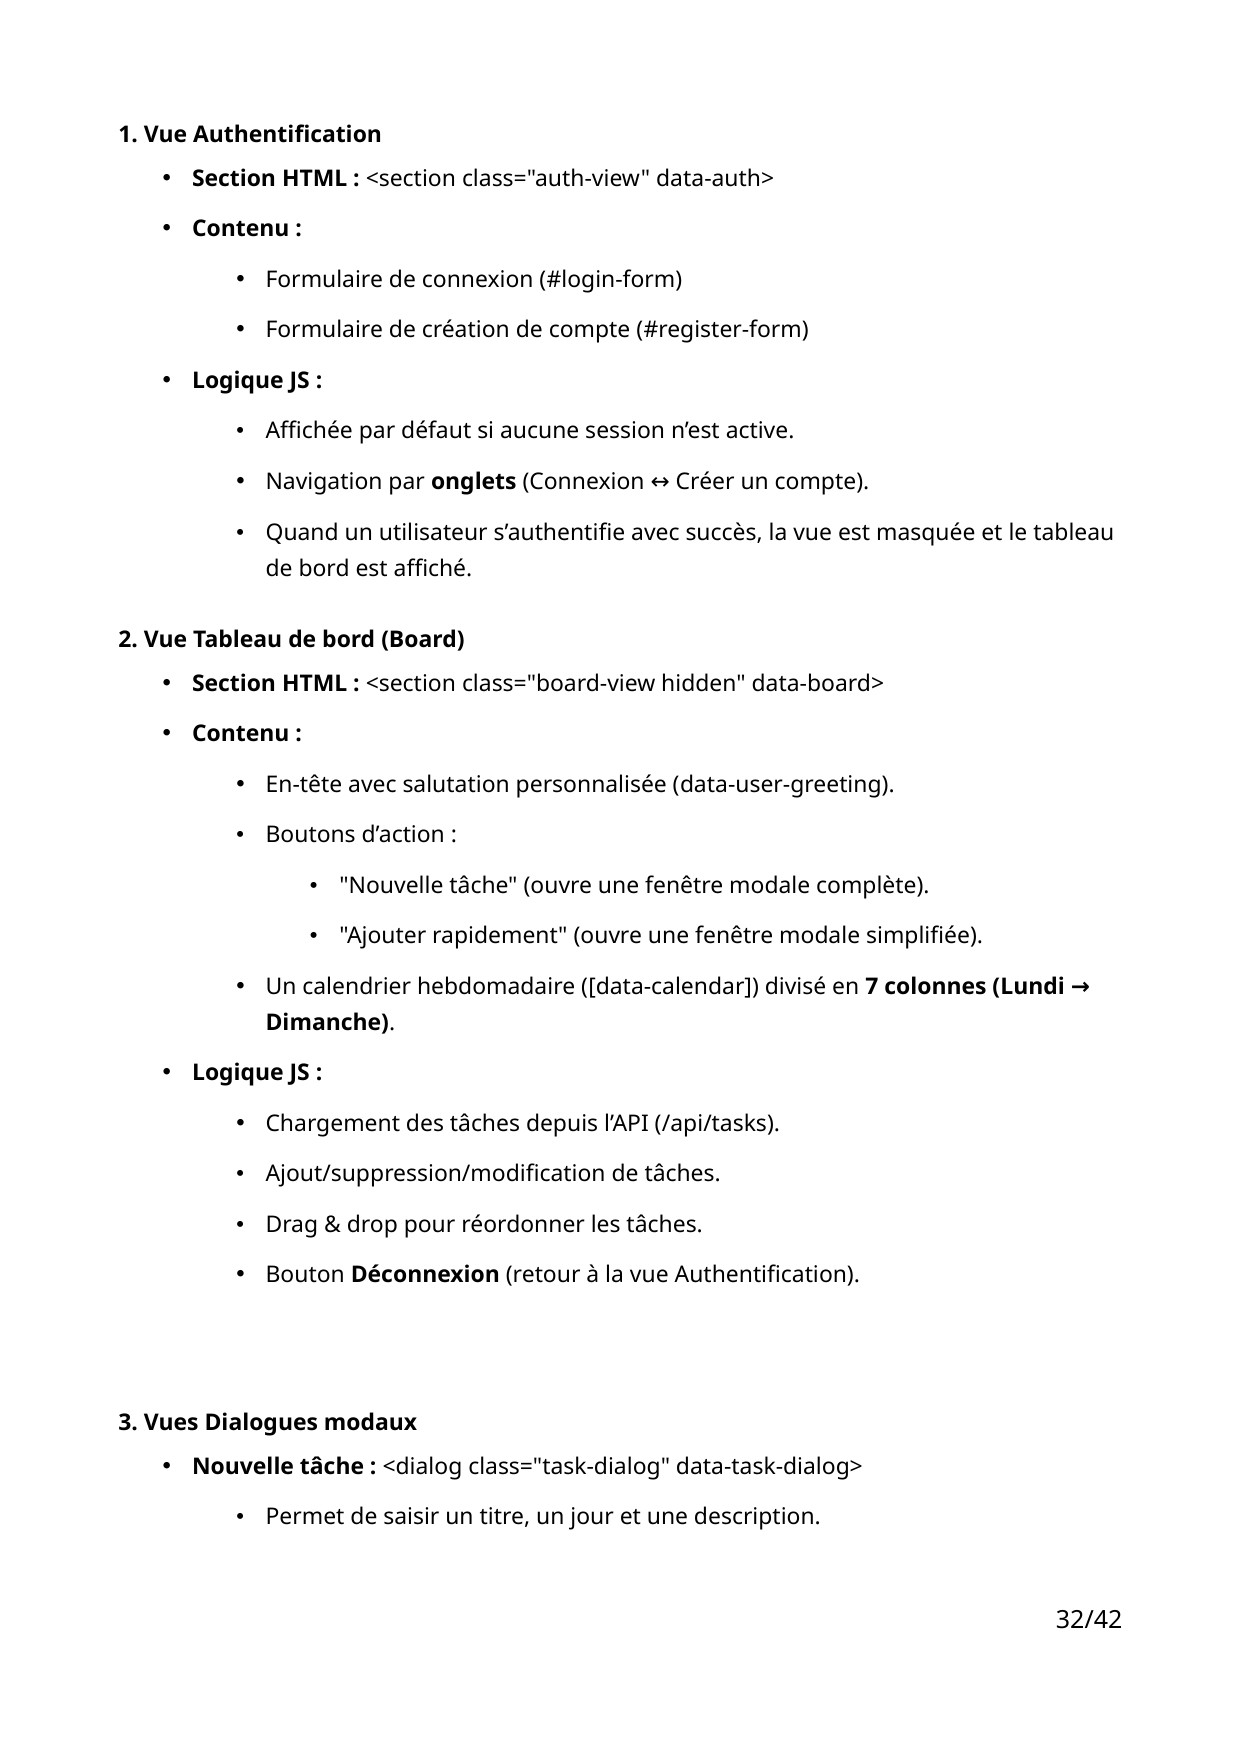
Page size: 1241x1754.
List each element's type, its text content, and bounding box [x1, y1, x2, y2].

list Section HTML : <section class="auth-view" data-auth> [162, 162, 1122, 193]
list Logique JS : [162, 364, 1122, 395]
list Section HTML : <section class="board-view hidden" data-board> [162, 667, 1122, 698]
list Contenu : [162, 717, 1122, 748]
subtitle 3. Vues Dialogues modaux [118, 1406, 1122, 1437]
list Bouton Déconnexion (retour à la vue Authentification). [236, 1258, 1122, 1289]
list Nouvelle tâche : <dialog class="task-dialog" data-task-dialog> [162, 1450, 1122, 1481]
list Permet de saisir un titre, un jour et une description. [236, 1500, 1122, 1532]
list Formulaire de création de compte (#register-form) [236, 313, 1122, 345]
subtitle 1. Vue Authentification [118, 118, 1122, 149]
subtitle 2. Vue Tableau de bord (Board) [118, 623, 1122, 654]
list Drag & drop pour réordonner les tâches. [236, 1208, 1122, 1239]
list Affichée par défaut si aucune session n’est active. [236, 414, 1122, 446]
list Contenu : [162, 212, 1122, 244]
list Navigation par onglets (Connexion ↔ Créer un compte). [236, 465, 1122, 496]
list "Ajouter rapidement" (ouvre une fenêtre modale simplifiée). [309, 919, 1122, 950]
list "Nouvelle tâche" (ouvre une fenêtre modale complète). [309, 869, 1122, 900]
list Ajout/suppression/modification de tâches. [236, 1157, 1122, 1188]
list Logique JS : [162, 1056, 1122, 1087]
list Chargement des tâches depuis l’API (/api/tasks). [236, 1107, 1122, 1138]
list Quand un utilisateur s’authentifie avec succès, la vue est masquée et le tableau de bord est affiché. [236, 516, 1122, 583]
list Boutons d’action : [236, 818, 1122, 849]
list Formulaire de connexion (#login-form) [236, 263, 1122, 294]
list En-tête avec salutation personnalisée (data-user-greeting). [236, 768, 1122, 799]
list Un calendrier hebdomadaire ([data-calendar]) divisé en 7 colonnes (Lundi → Dimanche). [236, 970, 1122, 1037]
